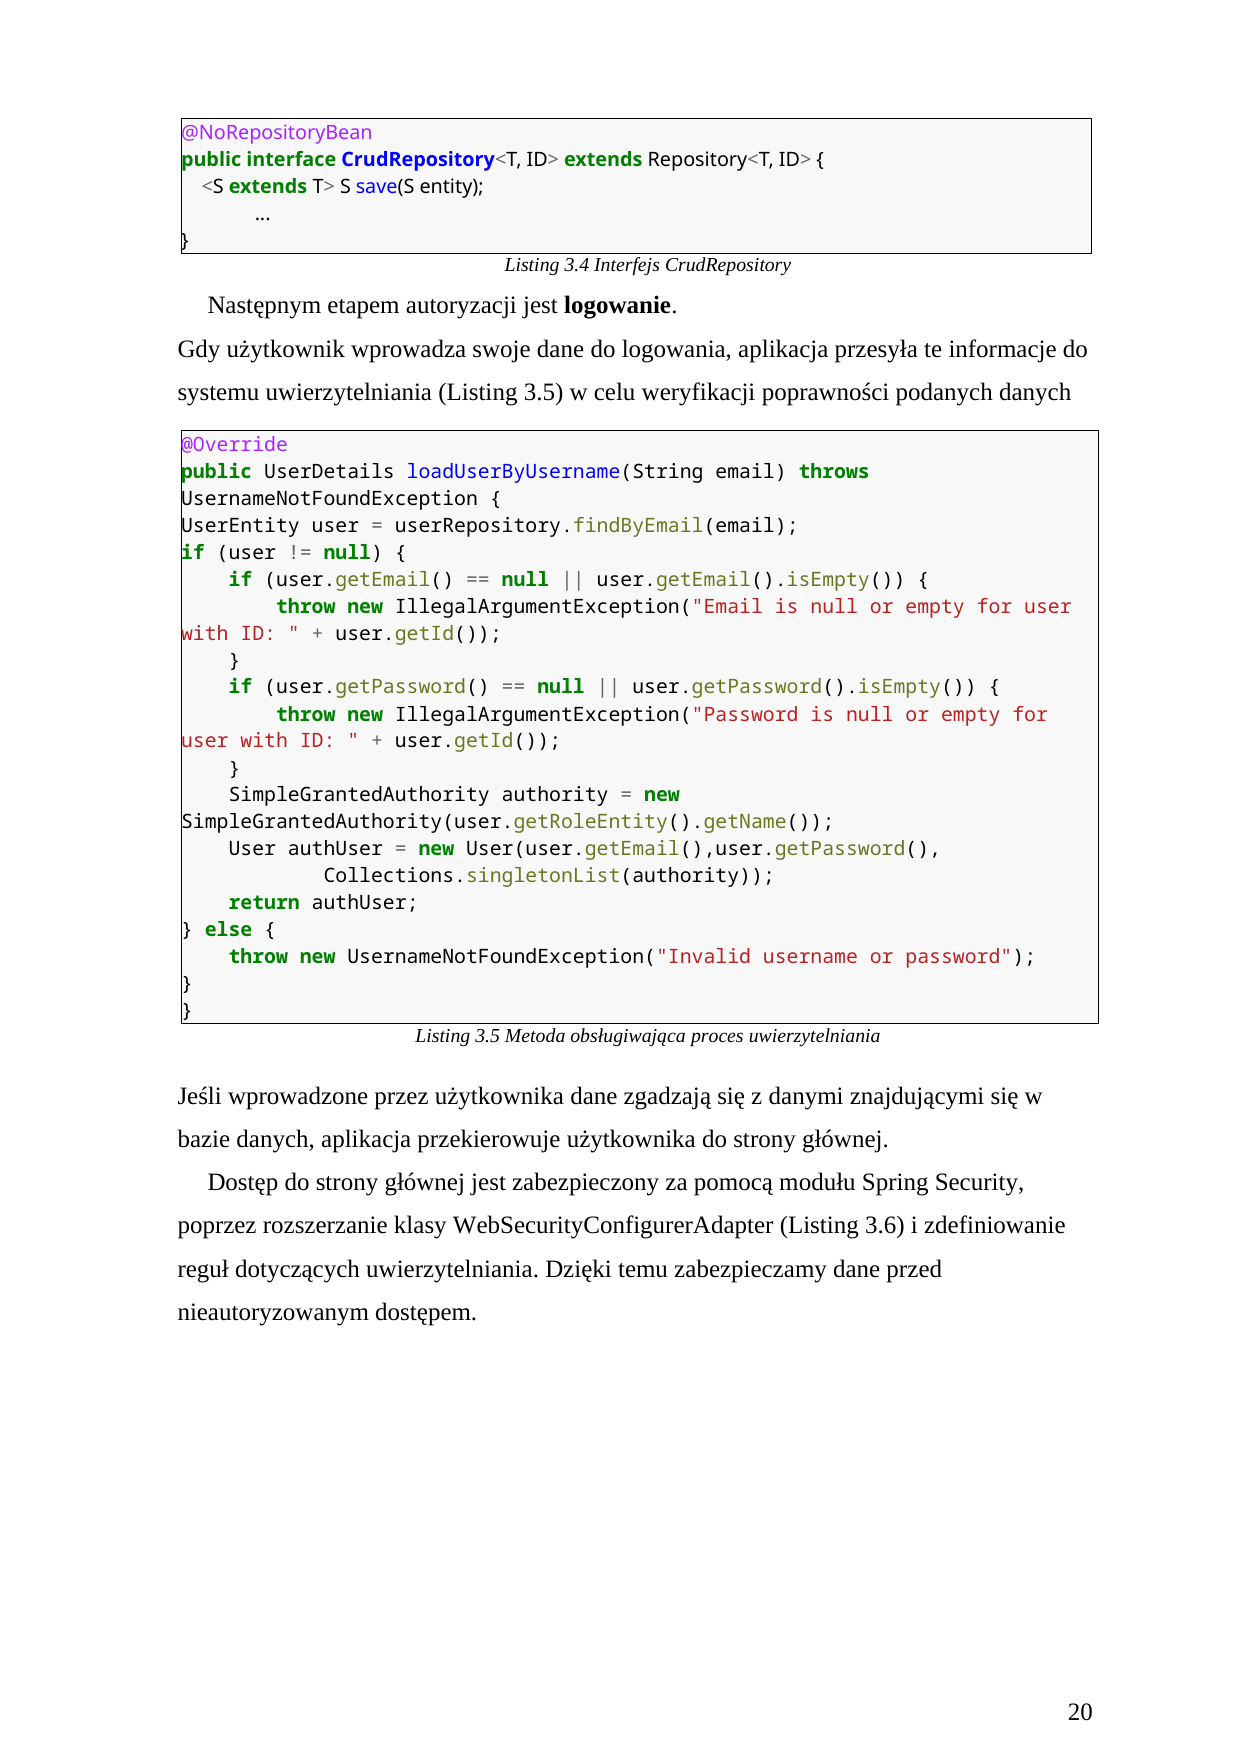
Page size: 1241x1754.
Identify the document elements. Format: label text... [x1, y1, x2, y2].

text Gdy użytkownik wprowadza swoje dane do logowania, aplikacja przesyła te informacje do systemu uwierzytelniania (Listing 3.5) w celu weryfikacji poprawności podanych danych [177, 334, 1092, 406]
text Dostęp do strony głównej jest zabezpieczony za pomocą modułu Spring Security, poprzez rozszerzanie klasy WebSecurityConfigurerAdapter (Listing 3.6) i zdefiniowanie [177, 1167, 1092, 1239]
text Listing 3.4 Interfejs CrudRepository [181, 254, 1084, 276]
text Listing 3.5 Metoda obsługiwająca proces uwierzytelniania [181, 1024, 1084, 1047]
text reguł dotyczących uwierzytelniania. Dzięki temu zabezpieczamy dane przed nieautoryzowanym dostępem. [177, 1254, 1092, 1326]
text Jeśli wprowadzone przez użytkownika dane zgadzają się z danymi znajdującymi się w bazie danych, aplikacja przekierowuje użytkownika do strony głównej. [177, 1081, 1092, 1153]
text Następnym etapem autoryzacji jest logowanie. [177, 291, 1092, 319]
